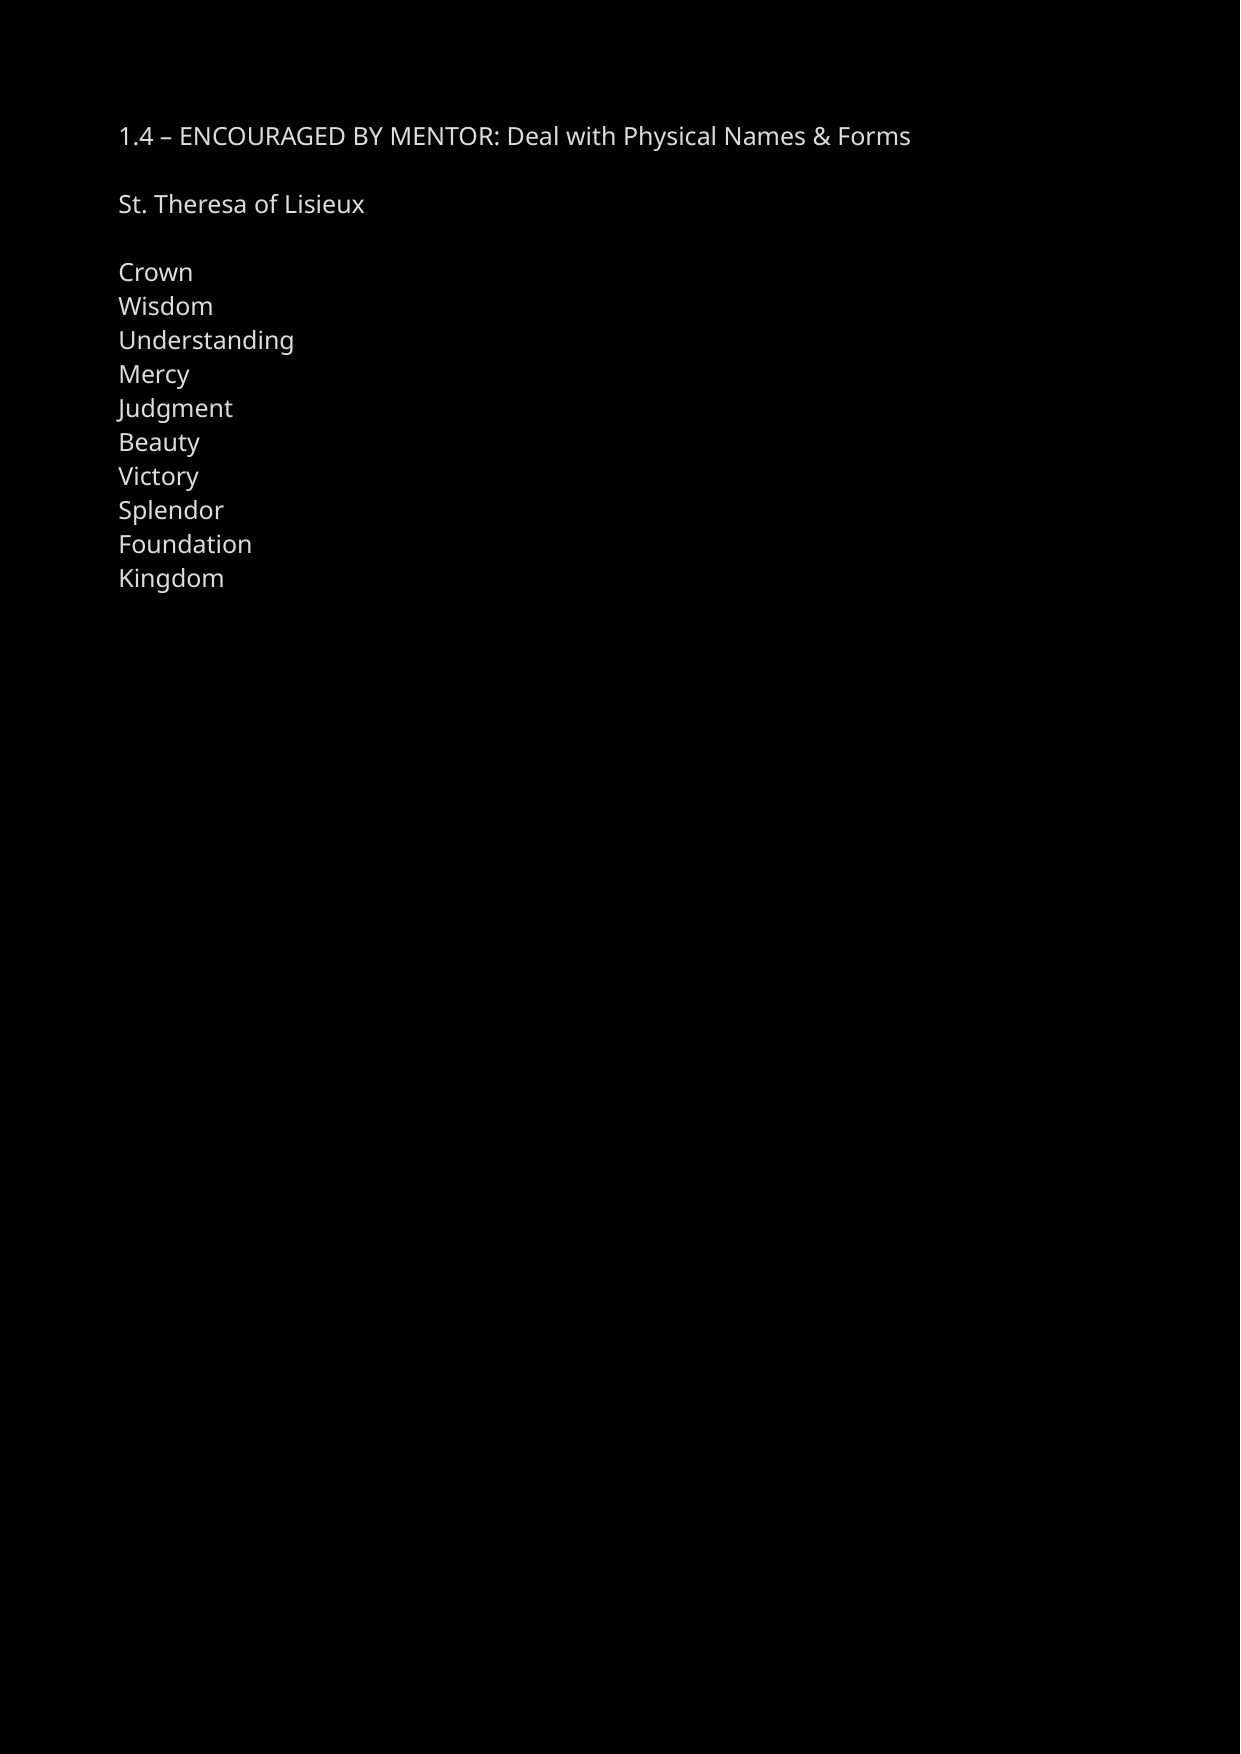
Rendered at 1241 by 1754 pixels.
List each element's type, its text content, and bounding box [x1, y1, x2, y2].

text Wisdom [118, 288, 1122, 322]
text Mercy [118, 357, 1122, 391]
text Splendor [118, 493, 1122, 527]
text Kingdom [118, 561, 1122, 595]
text Understanding [118, 322, 1122, 357]
text Victory [118, 459, 1122, 493]
text Foundation [118, 527, 1122, 561]
text Judgment [118, 391, 1122, 425]
text 1.4 – ENCOURAGED BY MENTOR: Deal with Physical Names & Forms [118, 118, 1122, 152]
text Beauty [118, 425, 1122, 459]
text Crown [118, 254, 1122, 288]
text St. Theresa of Lisieux [118, 186, 1122, 220]
